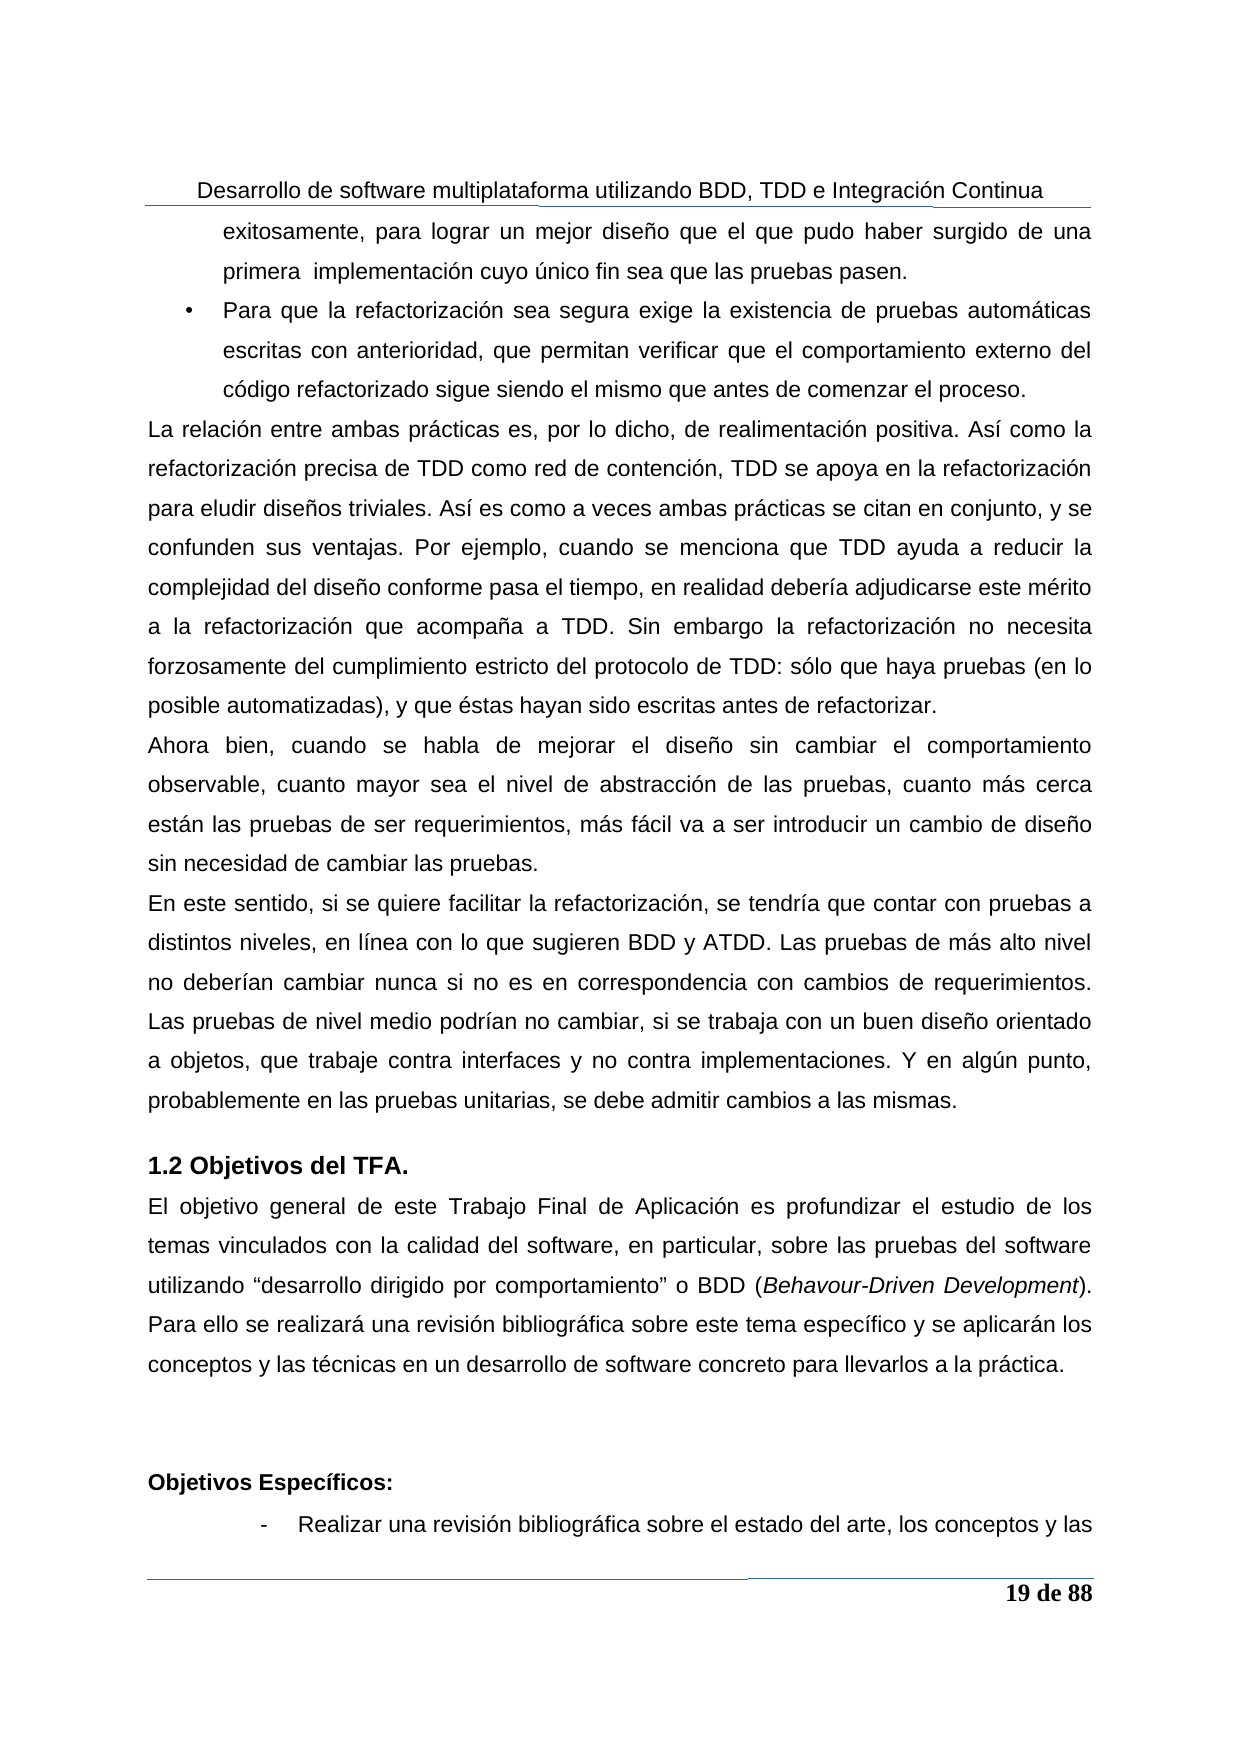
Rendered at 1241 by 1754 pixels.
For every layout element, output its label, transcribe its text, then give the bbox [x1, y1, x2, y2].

list exitosamente, para lograr un mejor diseño que el que pudo haber surgido de una primera implementación cuyo único fin sea que las pruebas pasen. [185, 218, 1093, 284]
text En este sentido, si se quiere facilitar la refactorización, se tendría que contar con pruebas a distintos niveles, en línea con lo que sugieren BDD y ATDD. Las pruebas de más alto nivel no deberían cambiar nunca si no es en correspondencia con cambios de requerimientos. Las pruebas de nivel medio podrían no cambiar, si se trabaja con un buen diseño orientado a objetos, que trabaje contra interfaces y no contra implementaciones. Y en algún punto, probablemente en las pruebas unitarias, se debe admitir cambios a las mismas. [148, 889, 1093, 1113]
text Ahora bien, cuando se habla de mejorar el diseño sin cambiar el comportamiento observable, cuanto mayor sea el nivel de abstracción de las pruebas, cuanto más cerca están las pruebas de ser requerimientos, más fácil va a ser introducir un cambio de diseño sin necesidad de cambiar las pruebas. [148, 732, 1093, 876]
text La relación entre ambas prácticas es, por lo dicho, de realimentación positiva. Así como la refactorización precisa de TDD como red de contención, TDD se apoya en la refactorización para eludir diseños triviales. Así es como a veces ambas prácticas se citan en conjunto, y se confunden sus ventajas. Por ejemplo, cuando se menciona que TDD ayuda a reducir la complejidad del diseño conforme pasa el tiempo, en realidad debería adjudicarse este mérito a la refactorización que acompaña a TDD. Sin embargo la refactorización no necesita forzosamente del cumplimiento estricto del protocolo de TDD: sólo que haya pruebas (en lo posible automatizadas), y que éstas hayan sido escritas antes de refactorizar. [148, 416, 1093, 718]
text El objetivo general de este Trabajo Final de Aplicación es profundizar el estudio de los temas vinculados con la calidad del software, en particular, sobre las pruebas del software utilizando “desarrollo dirigido por comportamiento” o BDD (Behavour-Driven Development). Para ello se realizará una revisión bibliográfica sobre este tema específico y se aplicarán los conceptos y las técnicas en un desarrollo de software concreto para llevarlos a la práctica. [148, 1193, 1093, 1377]
list Para que la refactorización sea segura exige la existencia de pruebas automáticas escritas con anterioridad, que permitan verificar que el comportamiento externo del código refactorizado sigue siendo el mismo que antes de comenzar el proceso. [185, 297, 1093, 403]
text Objetivos Específicos: [148, 1469, 1093, 1495]
list Realizar una revisión bibliográfica sobre el estado del arte, los conceptos y las [260, 1508, 1093, 1540]
subtitle 1.2 Objetivos del TFA. [148, 1151, 1093, 1180]
